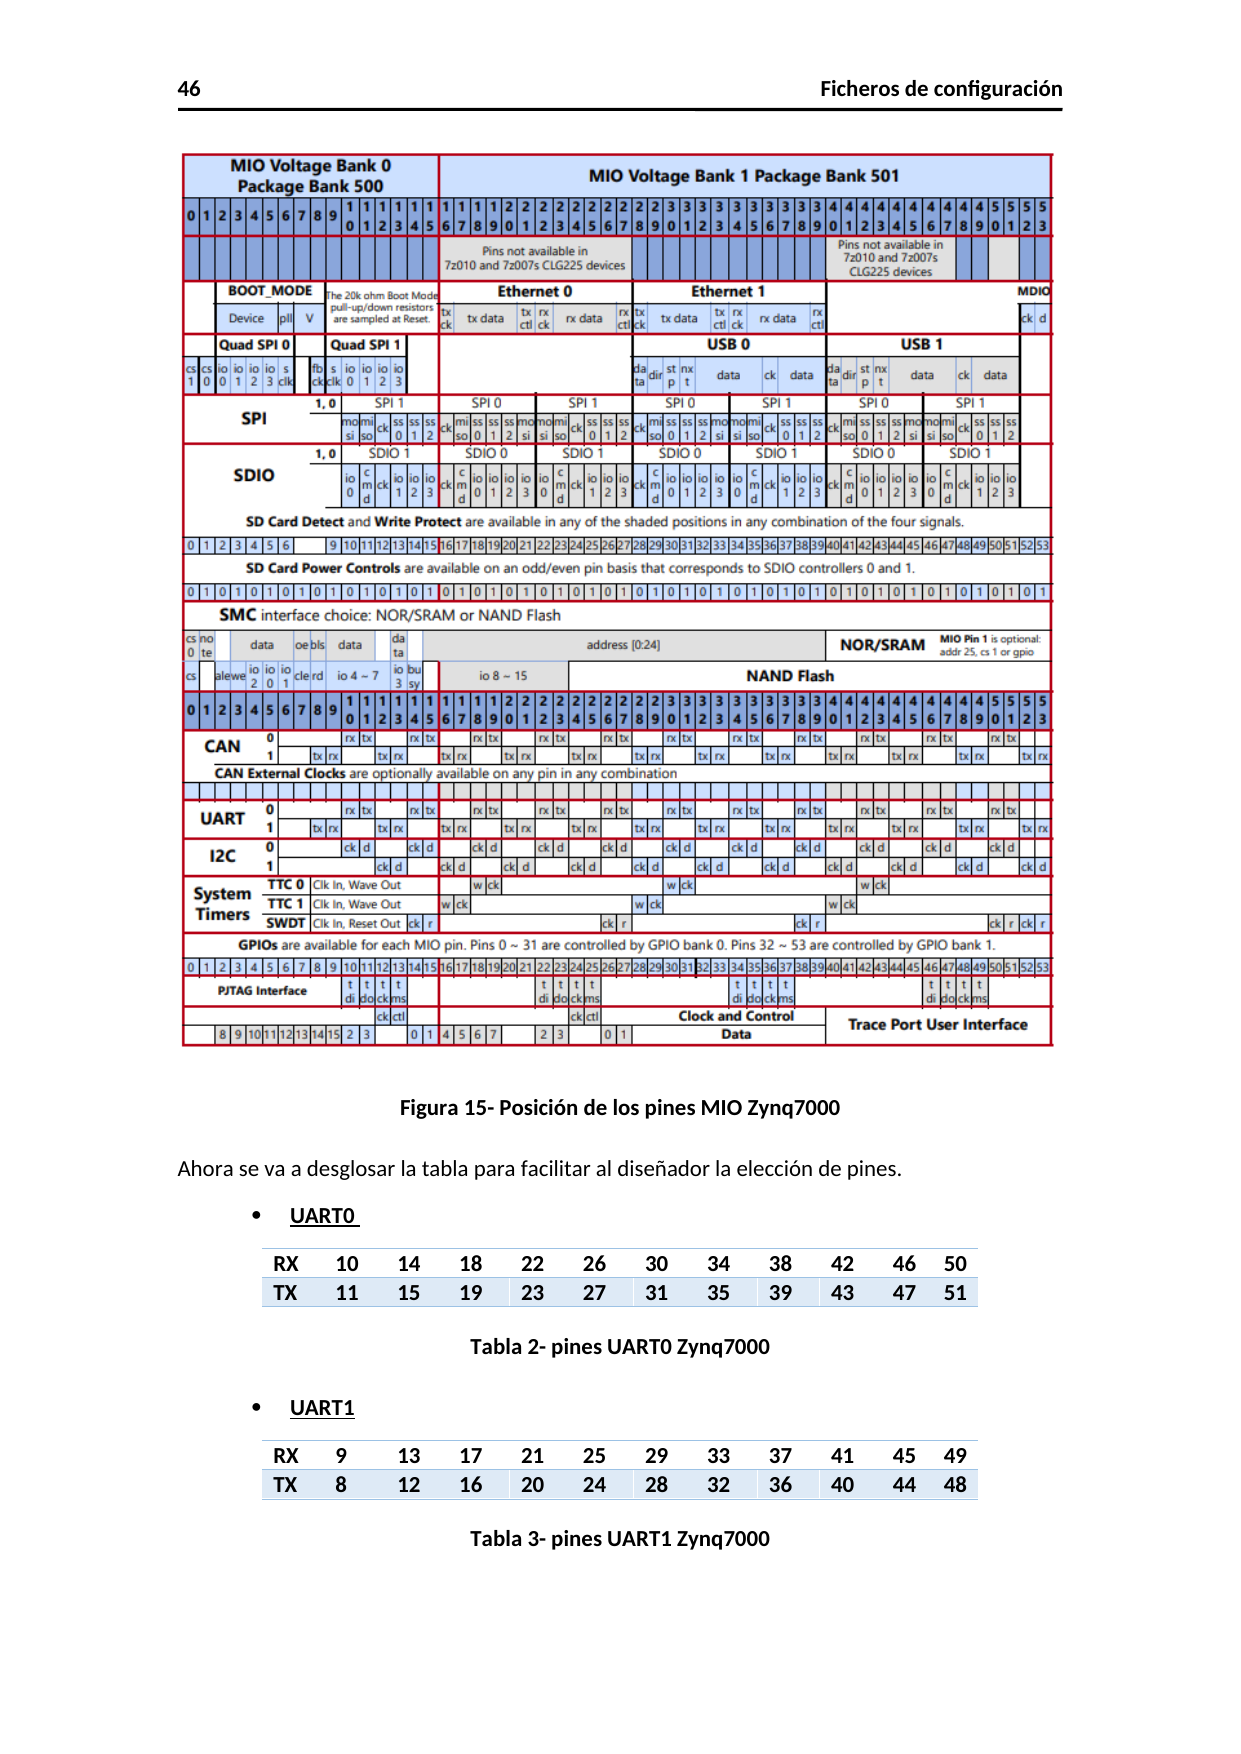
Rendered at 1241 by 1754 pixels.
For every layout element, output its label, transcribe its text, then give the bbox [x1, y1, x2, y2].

table_header 17 [448, 1441, 509, 1469]
table_cell TX [262, 1278, 324, 1306]
text Figura 15- Posición de los pines MIO Zynq7000 [177, 1093, 1063, 1121]
table_cell 12 [386, 1470, 448, 1498]
table_header 10 [324, 1249, 386, 1277]
text Tabla 2- pines UART0 Zynq7000 [177, 1332, 1063, 1360]
list UART1 [252, 1393, 1063, 1421]
table_cell 16 [448, 1470, 509, 1498]
table_header 25 [571, 1441, 633, 1469]
table_cell 32 [696, 1470, 757, 1498]
table_cell 20 [510, 1470, 571, 1498]
table_header 21 [510, 1441, 571, 1469]
table_header 45 [881, 1441, 932, 1469]
table_cell 24 [571, 1470, 633, 1498]
table_cell 47 [881, 1278, 932, 1306]
table_cell 15 [386, 1278, 448, 1306]
table_header 22 [510, 1249, 571, 1277]
table_header 18 [448, 1249, 509, 1277]
table_cell 48 [932, 1470, 978, 1498]
table_cell 27 [571, 1278, 633, 1306]
table_cell 44 [881, 1470, 932, 1498]
table_header 49 [932, 1441, 978, 1469]
table_header 41 [820, 1441, 881, 1469]
table_cell 40 [820, 1470, 881, 1498]
text Ahora se va a desglosar la tabla para facilitar al diseñador la elección de pines. [177, 1154, 1063, 1182]
table_header 50 [932, 1249, 978, 1277]
table_header 29 [634, 1441, 696, 1469]
table_header 33 [696, 1441, 757, 1469]
table_header 26 [571, 1249, 633, 1277]
table_header 14 [386, 1249, 448, 1277]
table_cell 31 [634, 1278, 696, 1306]
table_cell 35 [696, 1278, 757, 1306]
table_header 9 [324, 1441, 386, 1469]
list UART0 [252, 1201, 1063, 1229]
table_cell 28 [634, 1470, 696, 1498]
table_header 34 [696, 1249, 757, 1277]
text Tabla 3- pines UART1 Zynq7000 [177, 1524, 1063, 1552]
table_cell TX [262, 1470, 324, 1498]
table_header 30 [634, 1249, 696, 1277]
table_cell 23 [510, 1278, 571, 1306]
table_header 13 [386, 1441, 448, 1469]
table_header 42 [820, 1249, 881, 1277]
table_cell 43 [820, 1278, 881, 1306]
picture [177, 147, 1063, 1066]
table_cell 51 [932, 1278, 978, 1306]
table_cell 39 [758, 1278, 819, 1306]
table_cell 11 [324, 1278, 386, 1306]
table_cell 8 [324, 1470, 386, 1498]
table_header 37 [758, 1441, 819, 1469]
table_header RX [262, 1249, 324, 1277]
table_cell 19 [448, 1278, 509, 1306]
table_cell 36 [758, 1470, 819, 1498]
table_header 38 [758, 1249, 819, 1277]
table_header 46 [881, 1249, 932, 1277]
table_header RX [262, 1441, 324, 1469]
